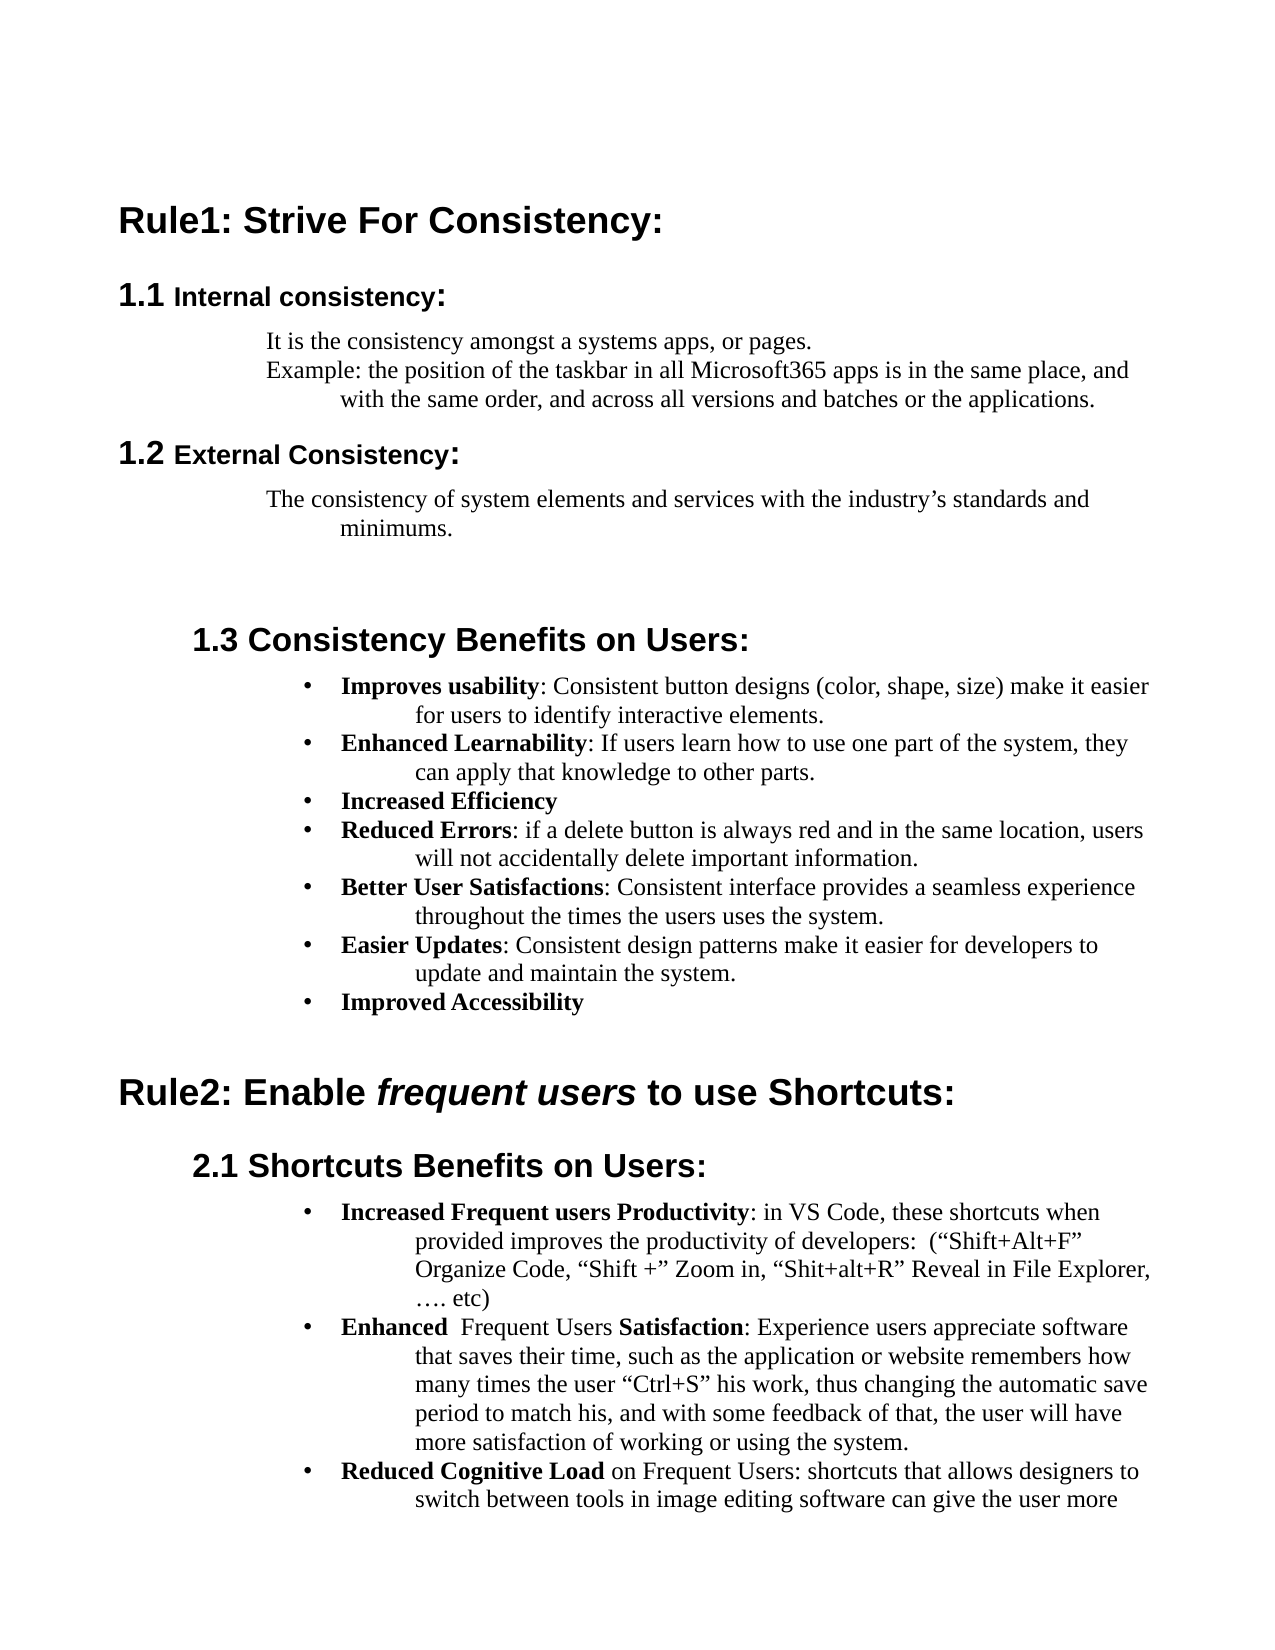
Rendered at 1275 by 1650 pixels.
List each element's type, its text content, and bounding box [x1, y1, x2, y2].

list Reduced Errors: if a delete button is always red and in the same location, users will not accidentally delete important information. [303, 815, 1157, 872]
list Improves usability: Consistent button designs (color, shape, size) make it easier for users to identify interactive elements. [303, 671, 1157, 728]
text It is the consistency amongst a systems apps, or pages. [118, 326, 1157, 355]
subtitle 1.1 Internal consistency: [118, 275, 1157, 314]
subtitle 1.2 External Consistency: [118, 433, 1157, 472]
list Increased Efficiency [303, 786, 1157, 815]
subtitle 2.1 Shortcuts Benefits on Users: [118, 1146, 1157, 1184]
list Reduced Cognitive Load on Frequent Users: shortcuts that allows designers to switch between tools in image editing software can give the user more [303, 1456, 1157, 1513]
list Better User Satisfactions: Consistent interface provides a seamless experience throughout the times the users uses the system. [303, 872, 1157, 930]
text Example: the position of the taskbar in all Microsoft365 apps is in the same place, and with the same order, and across all versions and batches or the applications. [118, 355, 1157, 412]
list Enhanced Learnability: If users learn how to use one part of the system, they can apply that knowledge to other parts. [303, 728, 1157, 786]
list Enhanced Frequent Users Satisfaction: Experience users appreciate software that saves their time, such as the application or website remembers how many times the user “Ctrl+S” his work, thus changing the automatic save period to match his, and with some feedback of that, the user will have more satisfaction of working or using the system. [303, 1312, 1157, 1456]
list Easier Updates: Consistent design patterns make it easier for developers to update and maintain the system. [303, 930, 1157, 987]
subtitle Rule1: Strive For Consistency: [118, 199, 1157, 242]
subtitle Rule2: Enable frequent users to use Shortcuts: [118, 1070, 1157, 1113]
list Improved Accessibility [303, 987, 1157, 1016]
list Increased Frequent users Productivity: in VS Code, these shortcuts when provided improves the productivity of developers: (“Shift+Alt+F” Organize Code, “Shift +” Zoom in, “Shit+alt+R” Reveal in File Explorer, …. etc) [303, 1197, 1157, 1312]
subtitle 1.3 Consistency Benefits on Users: [118, 620, 1157, 658]
text The consistency of system elements and services with the industry’s standards and minimums. [118, 484, 1157, 542]
